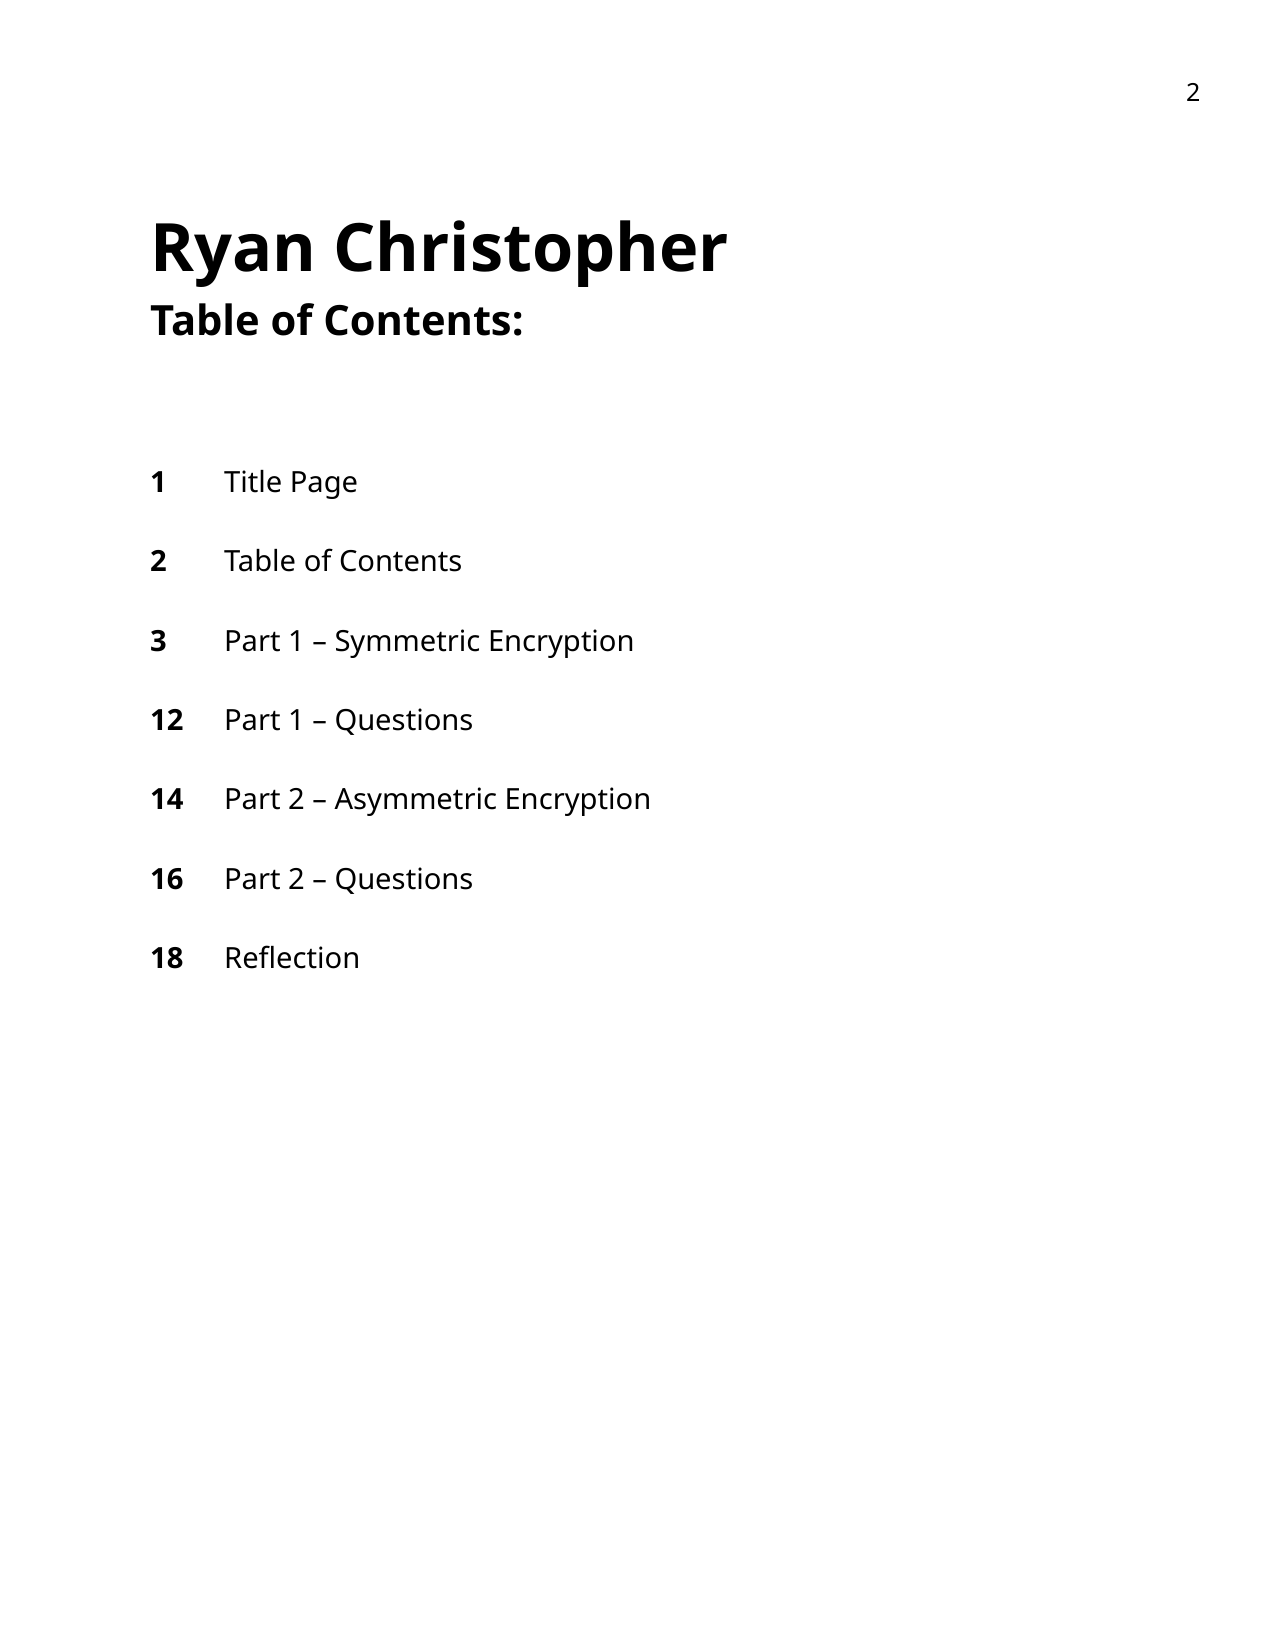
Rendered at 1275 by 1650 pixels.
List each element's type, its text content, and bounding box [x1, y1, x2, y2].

text 14 Part 2 – Asymmetric Encryption [150, 778, 1200, 818]
text Table of Contents: [150, 291, 1200, 347]
text 1 Title Page [150, 461, 1200, 501]
text 16 Part 2 – Questions [150, 858, 1200, 898]
text 18 Reflection [150, 937, 1200, 977]
text 3 Part 1 – Symmetric Encryption [150, 620, 1200, 659]
text Ryan Christopher [150, 200, 1200, 291]
text 2 Table of Contents [150, 540, 1200, 580]
text 12 Part 1 – Questions [150, 699, 1200, 739]
